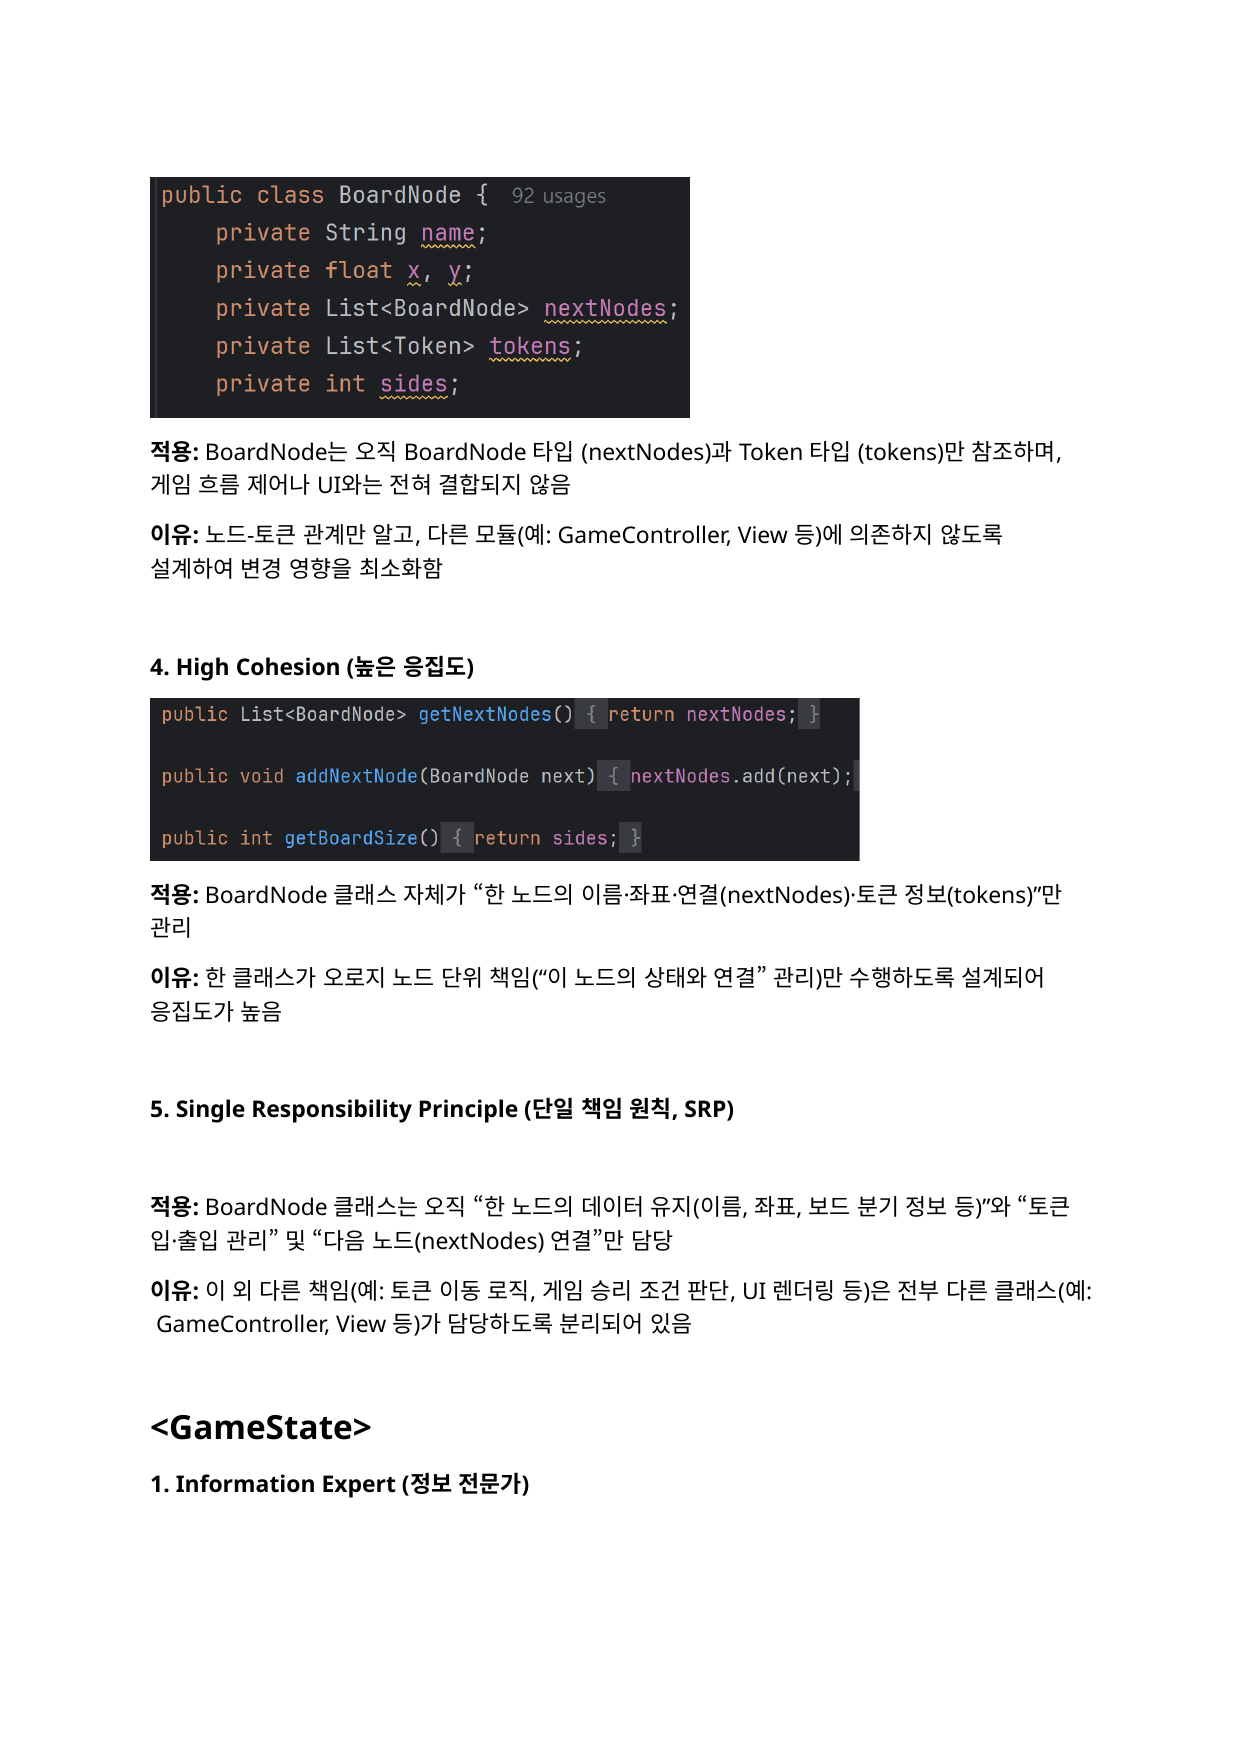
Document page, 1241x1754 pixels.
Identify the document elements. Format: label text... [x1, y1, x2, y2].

text 이유: 이 외 다른 책임(예: 토큰 이동 로직, 게임 승리 조건 판단, UI 렌더링 등)은 전부 다른 클래스(예: GameController, View 등)가 담당하도록 분리되어 있음 [150, 1273, 1090, 1339]
text 적용: BoardNode 클래스 자체가 “한 노드의 이름·좌표·연결(nextNodes)·토큰 정보(tokens)”만 관리 [150, 877, 1090, 943]
text 적용: BoardNode 클래스는 오직 “한 노드의 데이터 유지(이름, 좌표, 보드 분기 정보 등)”와 “토큰 입·출입 관리” 및 “다음 노드(nextNodes) 연결”만 담당 [150, 1189, 1090, 1256]
text 이유: 노드-토큰 관계만 알고, 다른 모듈(예: GameController, View 등)에 의존하지 않도록 설계하여 변경 영향을 최소화함 [150, 517, 1090, 584]
text 이유: 한 클래스가 오로지 노드 단위 책임(“이 노드의 상태와 연결” 관리)만 수행하도록 설계되어 응집도가 높음 [150, 960, 1090, 1027]
text <GameState> [150, 1404, 1090, 1449]
text 적용: BoardNode는 오직 BoardNode 타입 (nextNodes)과 Token 타입 (tokens)만 참조하며, 게임 흐름 제어나 UI와는 전혀 결합되지 않음 [150, 434, 1090, 501]
text 1. Information Expert (정보 전문가) [150, 1466, 1090, 1499]
text 4. High Cohesion (높은 응집도) [150, 648, 1090, 682]
text 5. Single Responsibility Principle (단일 책임 원칙, SRP) [150, 1091, 1090, 1125]
